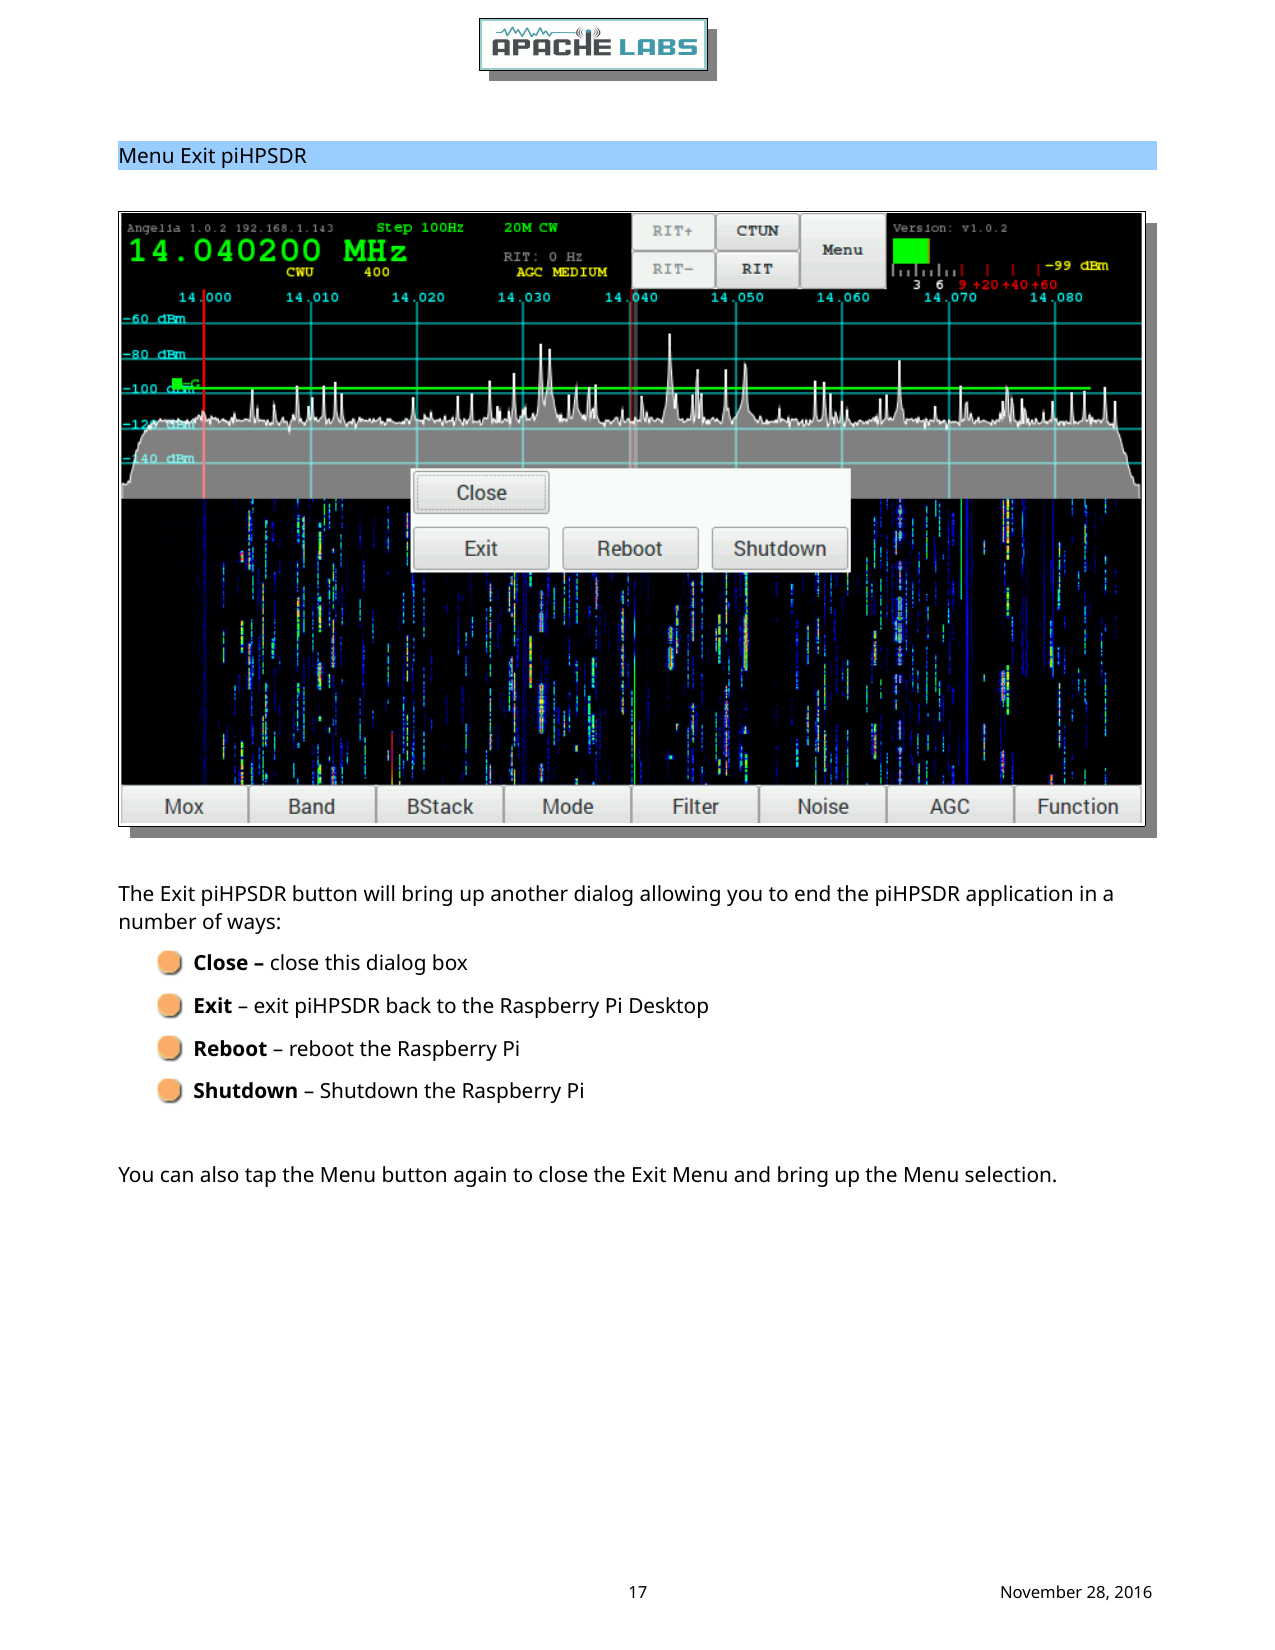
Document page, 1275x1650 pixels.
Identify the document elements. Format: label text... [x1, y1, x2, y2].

list Reboot – reboot the Raspberry Pi [185, 1034, 1157, 1064]
subtitle Menu Exit piHPSDR [118, 141, 1157, 170]
list Shutdown – Shutdown the Raspberry Pi [156, 1077, 1157, 1107]
picture [121, 213, 1142, 823]
list Exit – exit piHPSDR back to the Raspberry Pi Desktop [156, 991, 1157, 1021]
picture [482, 21, 704, 68]
picture [156, 949, 185, 978]
text The Exit piHPSDR button will bring up another dialog allowing you to end the piHPSDR application in a number of ways: [118, 879, 1157, 936]
list Close – close this dialog box [156, 948, 1157, 979]
picture [156, 992, 185, 1021]
picture [156, 1034, 185, 1064]
text You can also tap the Menu button again to close the Exit Menu and bring up the Menu selection. [118, 1160, 1157, 1189]
picture [156, 1077, 185, 1106]
